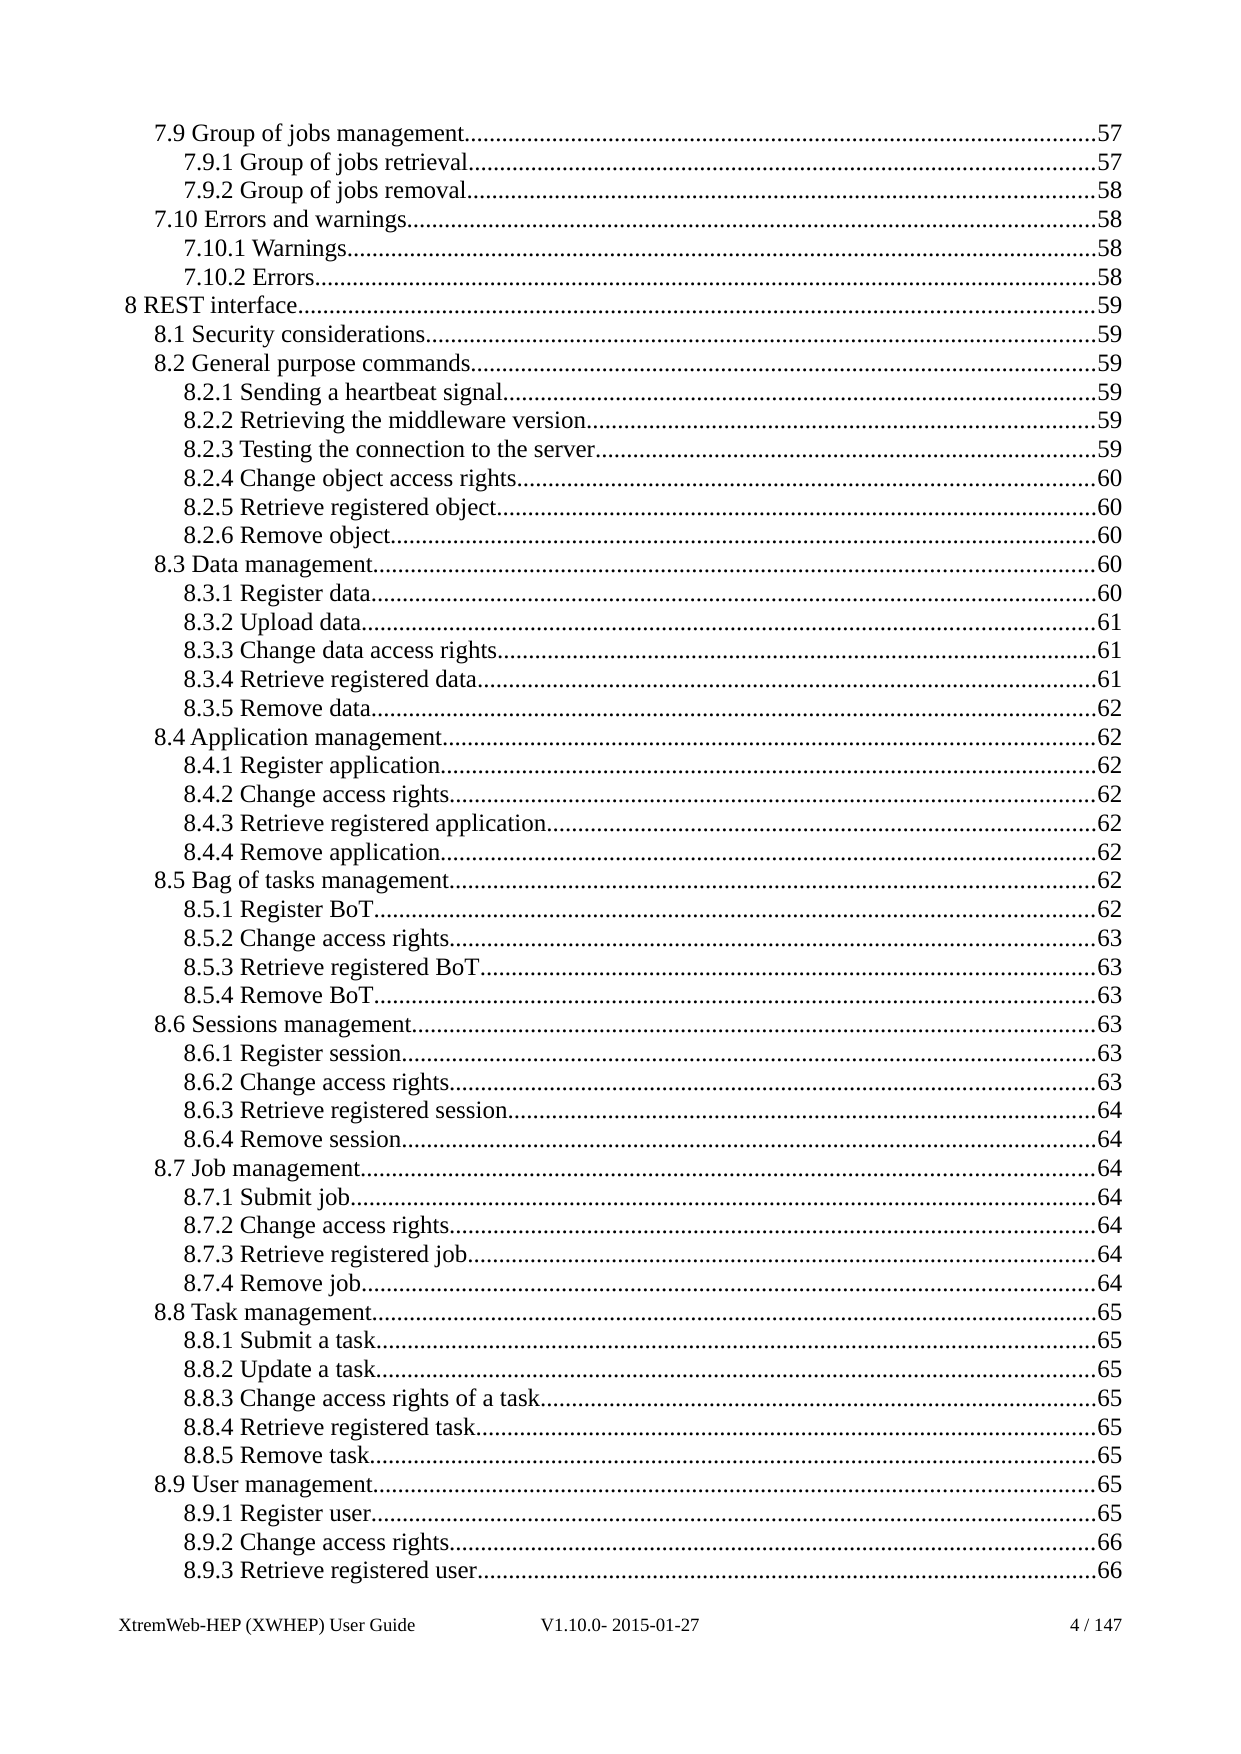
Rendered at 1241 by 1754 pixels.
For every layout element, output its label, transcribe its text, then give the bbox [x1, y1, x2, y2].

text 8.6 Sessions management 63 [148, 1009, 1122, 1038]
text 8 REST interface 59 [118, 291, 1122, 319]
text 8.4 Application management 62 [148, 722, 1122, 751]
text 8.4.3 Retrieve registered application 62 [177, 808, 1122, 837]
text 8.3.1 Register data 60 [177, 578, 1122, 607]
text 8.8 Task management 65 [148, 1297, 1122, 1326]
text 8.7.4 Remove job 64 [177, 1268, 1122, 1297]
text 7.10 Errors and warnings 58 [148, 204, 1122, 233]
text 8.2.2 Retrieving the middleware version 59 [177, 406, 1122, 434]
text 8.8.2 Update a task 65 [177, 1354, 1122, 1383]
text 8.5 Bag of tasks management 62 [148, 866, 1122, 894]
text 8.8.4 Retrieve registered task 65 [177, 1412, 1122, 1441]
text 8.2 General purpose commands 59 [148, 348, 1122, 377]
text 8.5.2 Change access rights 63 [177, 923, 1122, 952]
text 8.4.4 Remove application 62 [177, 837, 1122, 866]
text 8.2.3 Testing the connection to the server 59 [177, 434, 1122, 463]
text 7.9.1 Group of jobs retrieval 57 [177, 147, 1122, 176]
text 7.9 Group of jobs management 57 [148, 118, 1122, 147]
text 7.10.2 Errors 58 [177, 262, 1122, 291]
text 8.6.4 Remove session 64 [177, 1124, 1122, 1153]
text 8.8.5 Remove task 65 [177, 1441, 1122, 1469]
text 8.4.1 Register application 62 [177, 751, 1122, 779]
text 8.5.4 Remove BoT 63 [177, 981, 1122, 1009]
text 8.2.5 Retrieve registered object 60 [177, 492, 1122, 521]
text 8.7 Job management 64 [148, 1153, 1122, 1182]
text 8.5.3 Retrieve registered BoT 63 [177, 952, 1122, 981]
text 8.9.3 Retrieve registered user 66 [177, 1556, 1122, 1584]
text 7.9.2 Group of jobs removal 58 [177, 176, 1122, 204]
text 8.6.1 Register session 63 [177, 1038, 1122, 1067]
text 8.5.1 Register BoT 62 [177, 894, 1122, 923]
text 7.10.1 Warnings 58 [177, 233, 1122, 262]
text 8.9.1 Register user 65 [177, 1498, 1122, 1527]
text 8.7.1 Submit job 64 [177, 1182, 1122, 1211]
text 8.7.2 Change access rights 64 [177, 1211, 1122, 1239]
text 8.9.2 Change access rights 66 [177, 1527, 1122, 1556]
text 8.8.3 Change access rights of a task 65 [177, 1383, 1122, 1412]
text 8.3 Data management 60 [148, 549, 1122, 578]
text 8.4.2 Change access rights 62 [177, 779, 1122, 808]
text 8.8.1 Submit a task 65 [177, 1326, 1122, 1354]
text 8.1 Security considerations 59 [148, 319, 1122, 348]
text 8.2.6 Remove object 60 [177, 521, 1122, 549]
text 8.3.4 Retrieve registered data 61 [177, 664, 1122, 693]
text 8.6.3 Retrieve registered session 64 [177, 1096, 1122, 1124]
text 8.2.4 Change object access rights 60 [177, 463, 1122, 492]
text 8.3.2 Upload data 61 [177, 607, 1122, 636]
text 8.2.1 Sending a heartbeat signal 59 [177, 377, 1122, 406]
text 8.3.3 Change data access rights 61 [177, 636, 1122, 664]
text 8.9 User management 65 [148, 1469, 1122, 1498]
text 8.6.2 Change access rights 63 [177, 1067, 1122, 1096]
text 8.3.5 Remove data 62 [177, 693, 1122, 722]
text 8.7.3 Retrieve registered job 64 [177, 1239, 1122, 1268]
